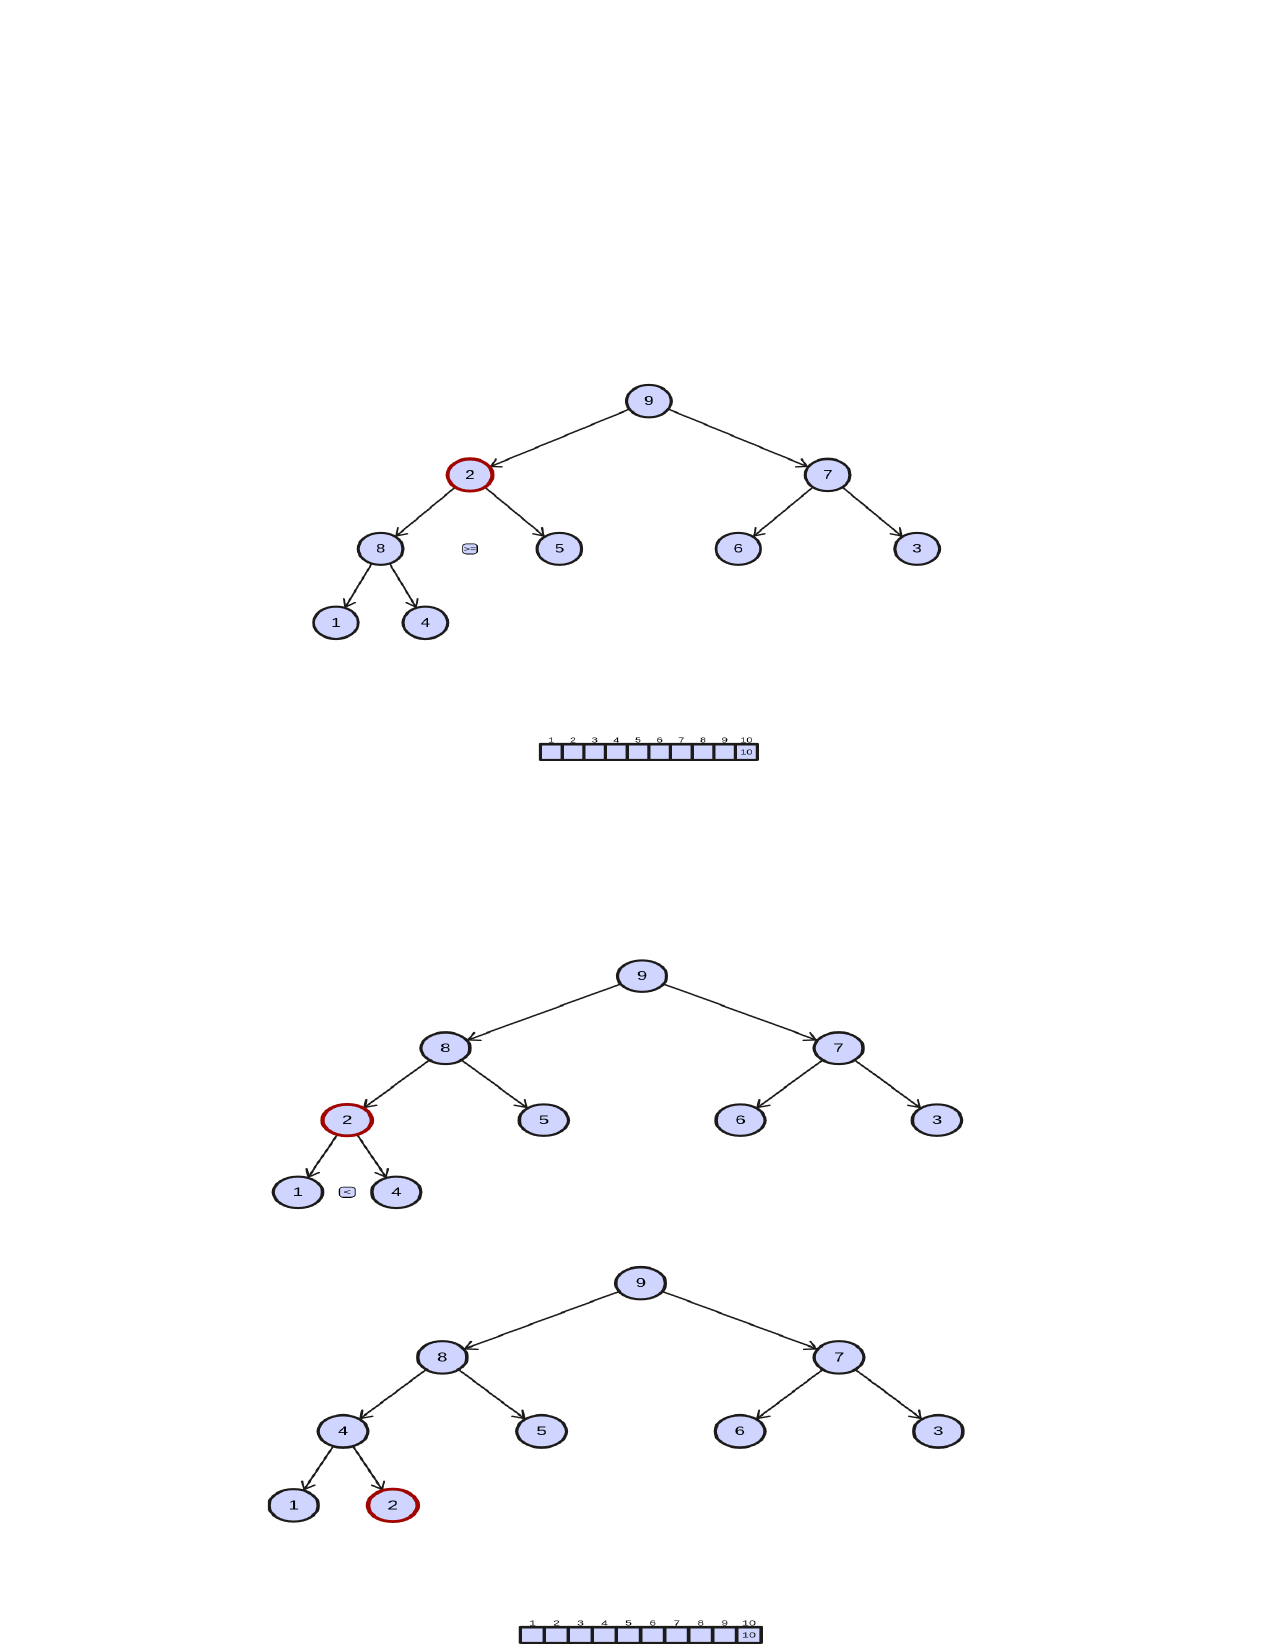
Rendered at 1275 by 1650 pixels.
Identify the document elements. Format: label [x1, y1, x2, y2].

picture [307, 341, 975, 768]
picture [263, 923, 993, 1650]
